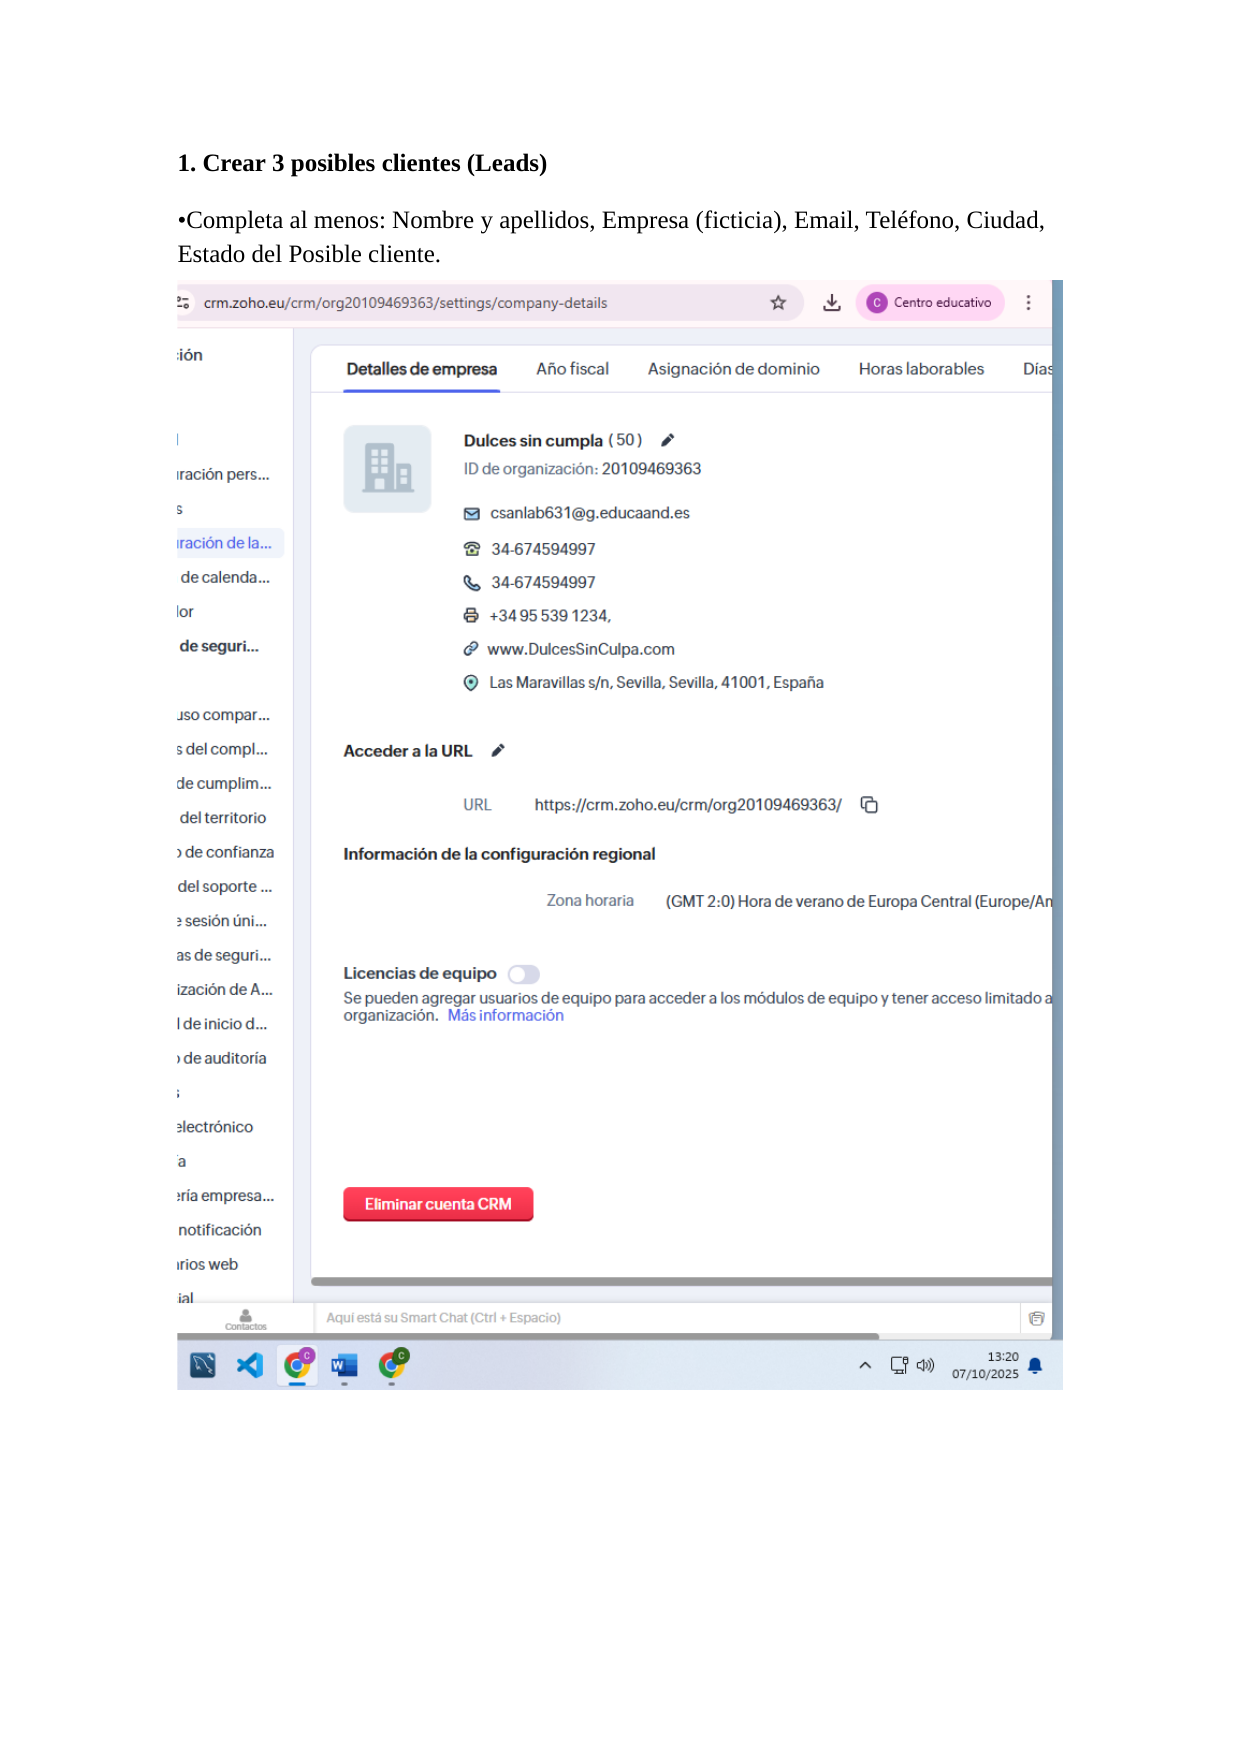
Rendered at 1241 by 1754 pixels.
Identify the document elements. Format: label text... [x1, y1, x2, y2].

subtitle 1. Crear 3 posibles clientes (Leads) [177, 148, 1063, 176]
subtitle •Completa al menos: Nombre y apellidos, Empresa (ficticia), Email, Teléfono, Ciudad, Estado del Posible cliente. [177, 206, 1063, 267]
